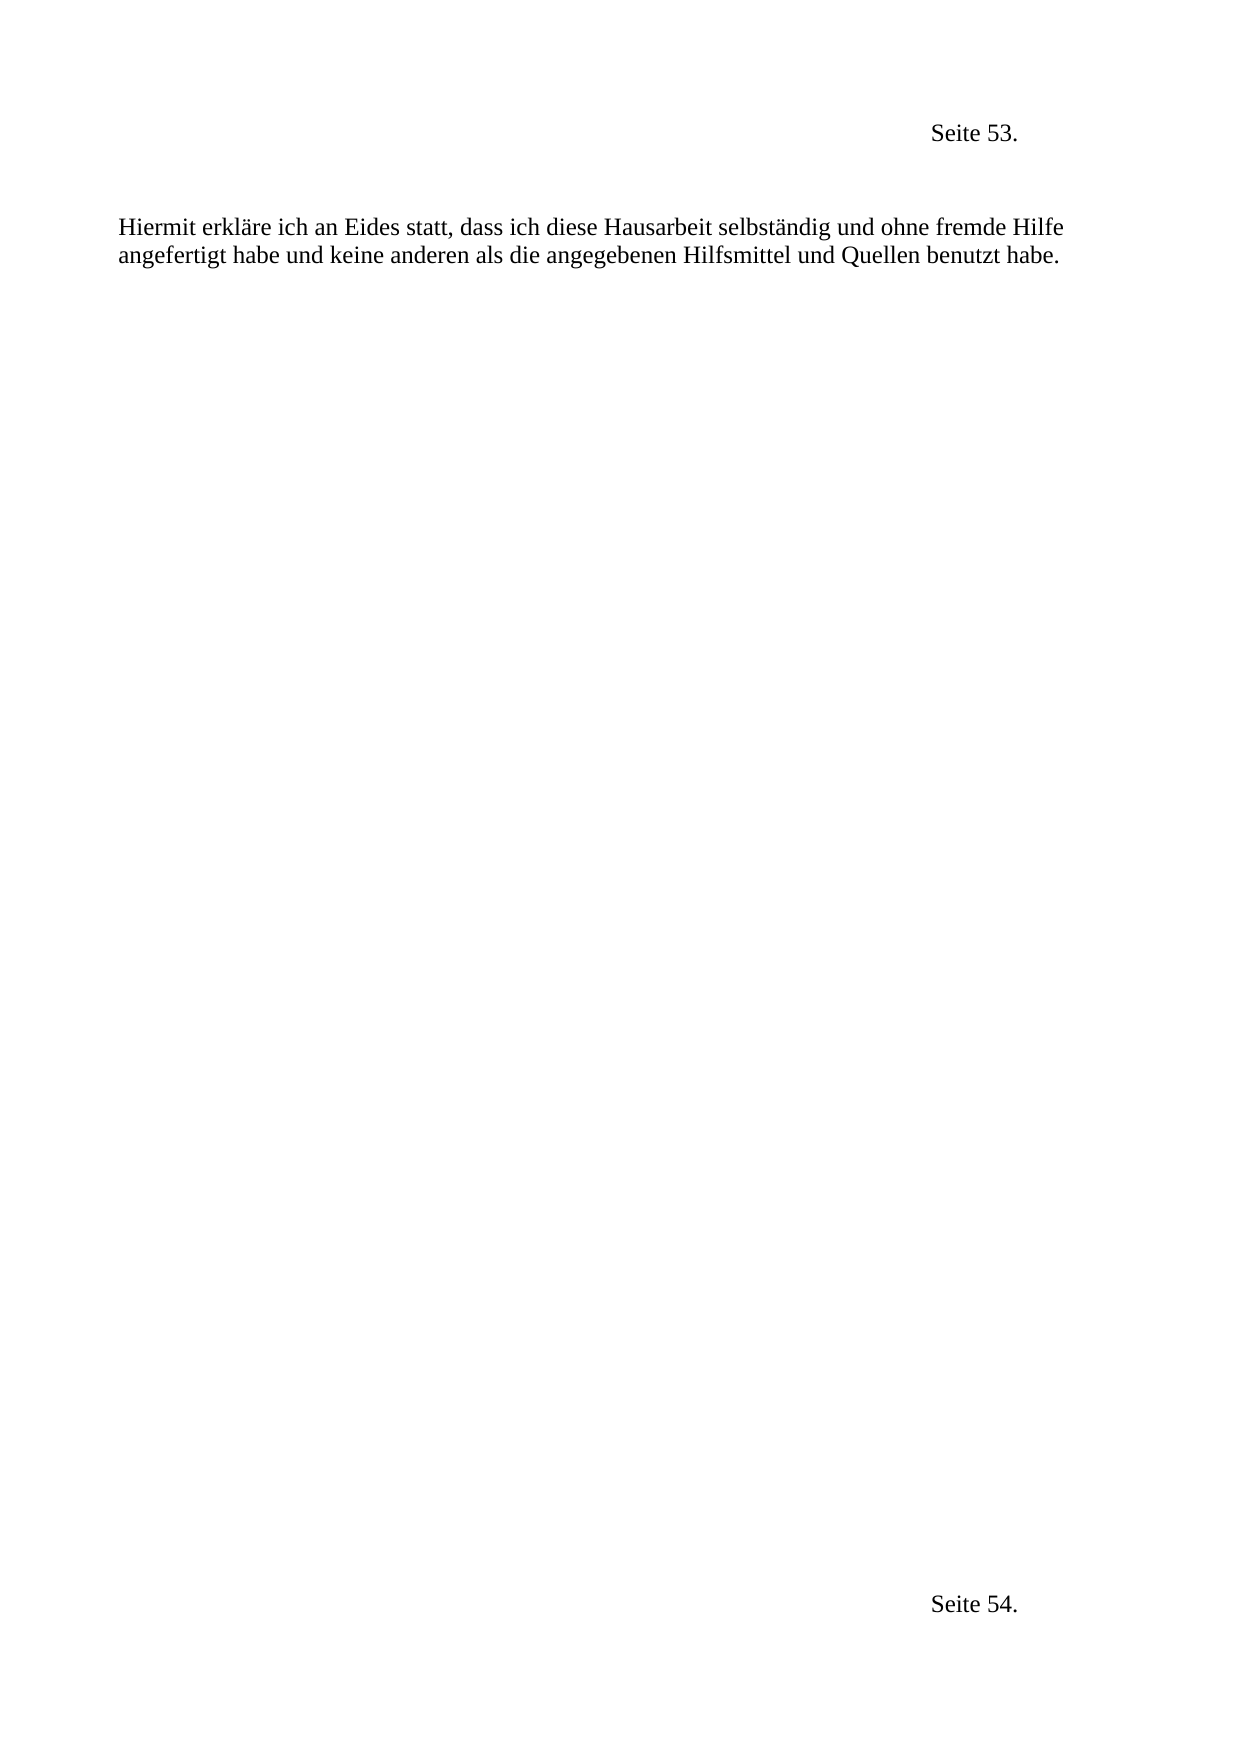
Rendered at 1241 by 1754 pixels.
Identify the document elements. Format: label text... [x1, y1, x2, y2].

text Seite 54. [118, 1583, 1122, 1619]
text Hiermit erkläre ich an Eides statt, dass ich diese Hausarbeit selbständig und ohne fremde Hilfe angefertigt habe und keine anderen als die angegebenen Hilfsmittel und Quellen benutzt habe. [118, 212, 1122, 269]
text Seite 53. [118, 118, 1122, 147]
